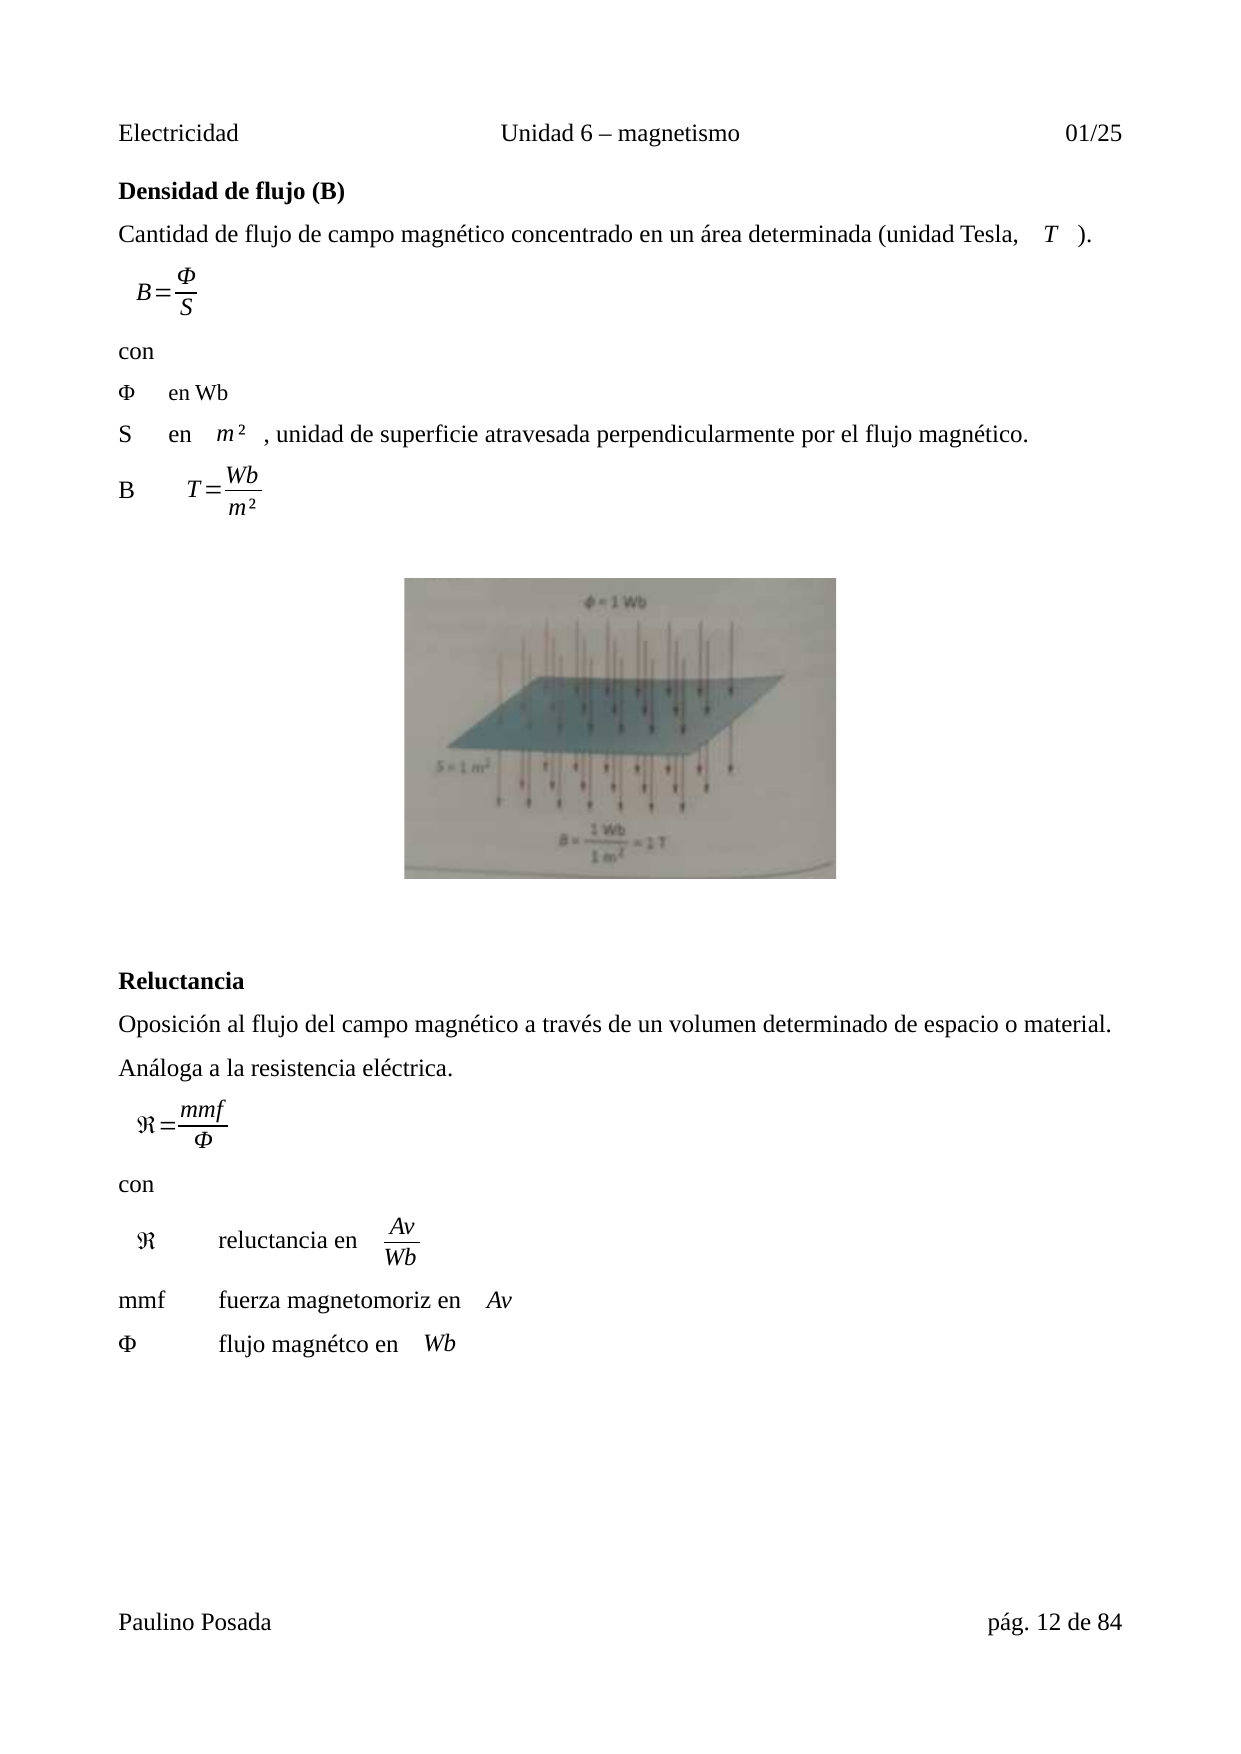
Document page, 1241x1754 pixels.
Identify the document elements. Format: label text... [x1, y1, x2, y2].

text con [118, 1169, 1122, 1198]
text Densidad de flujo (B) [118, 176, 1122, 205]
text Reluctancia [118, 966, 1122, 995]
text Cantidad de flujo de campo magnético concentrado en un área determinada (unidad Tesla, ). [118, 219, 1122, 248]
text S en , unidad de superficie atravesada perpendicularmente por el flujo magnético. [118, 419, 1122, 447]
text Φ en Wb [118, 379, 1122, 406]
text con [118, 336, 1122, 365]
text B [118, 462, 1122, 521]
picture [404, 578, 837, 879]
text Oposición al flujo del campo magnético a través de un volumen determinado de espacio o material. Análoga a la resistencia eléctrica. [118, 1009, 1122, 1081]
text Φ flujo magnétco en [118, 1329, 1122, 1357]
text mmf fuerza magnetomoriz en [118, 1286, 1122, 1314]
text reluctancia en [118, 1212, 1122, 1271]
